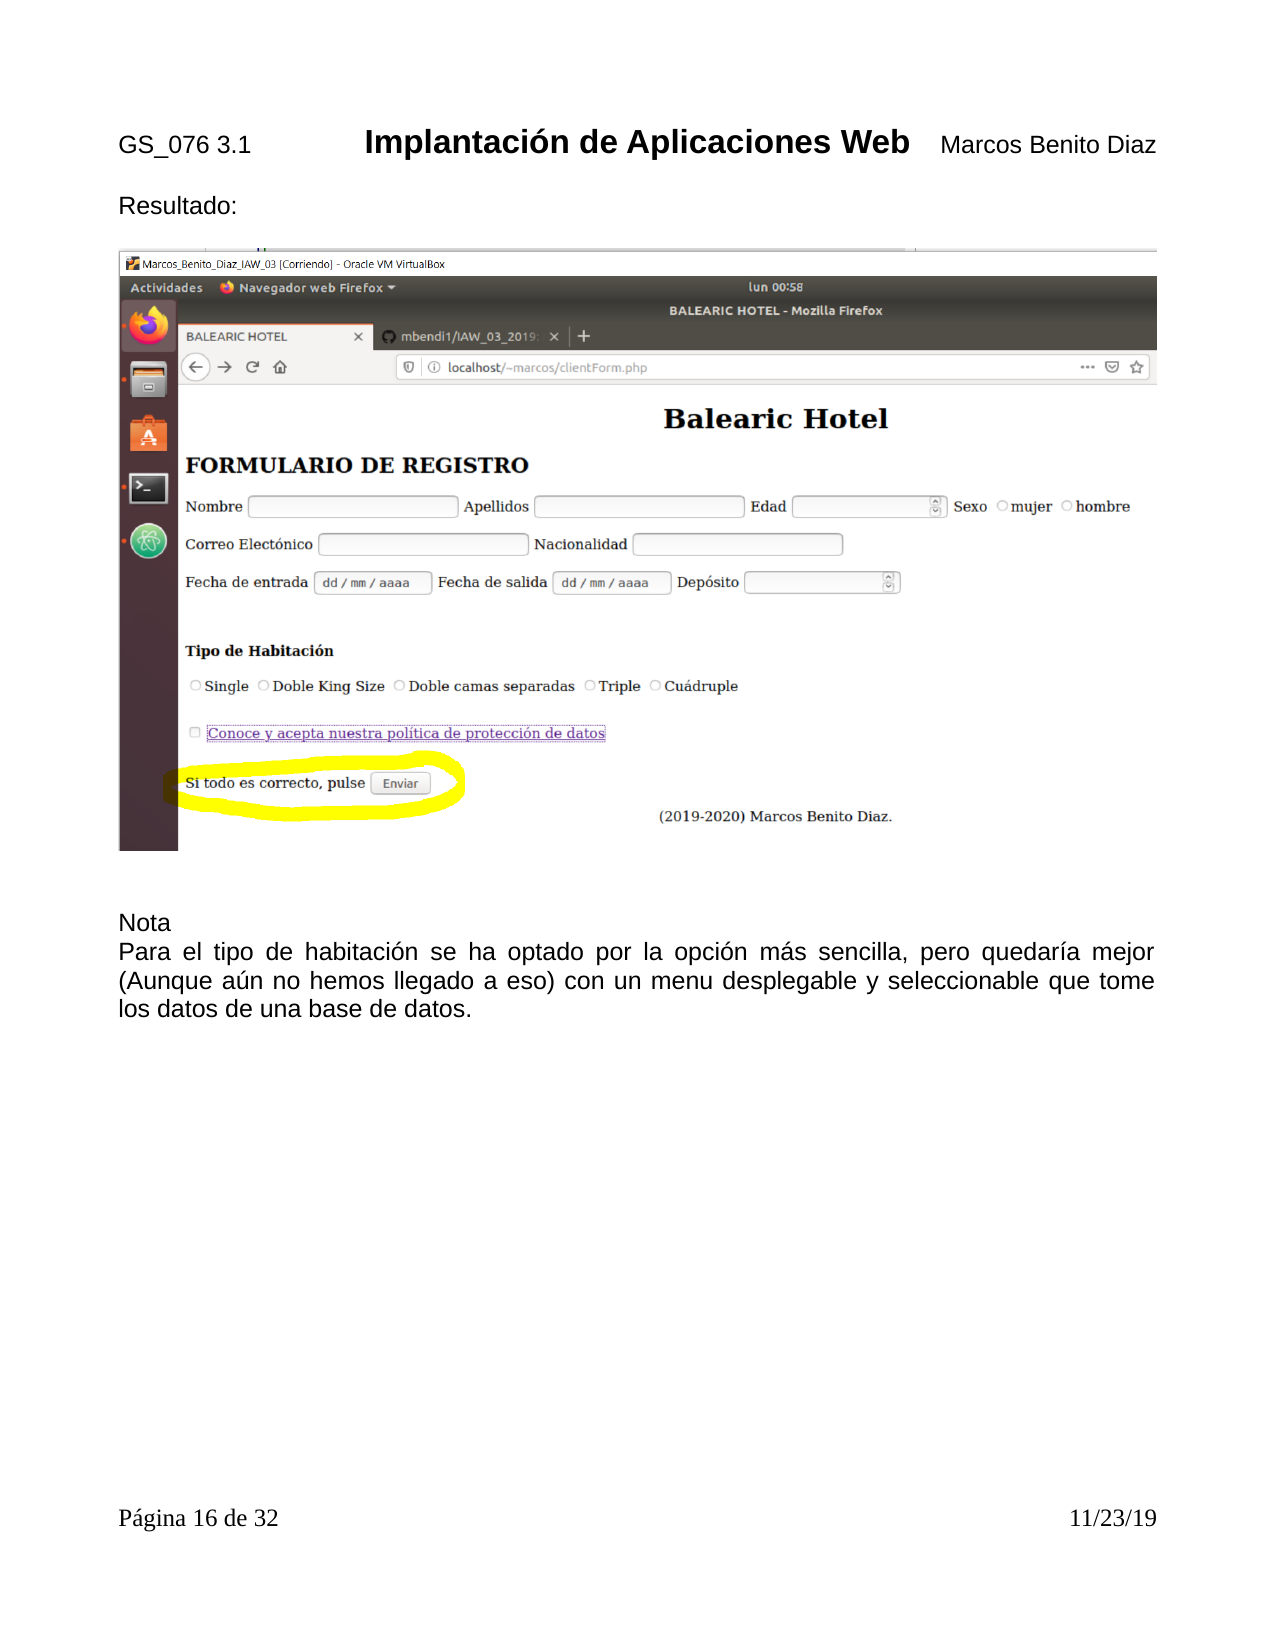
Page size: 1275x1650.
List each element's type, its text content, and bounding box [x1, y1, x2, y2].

text Resultado: [118, 191, 1157, 219]
text Para el tipo de habitación se ha optado por la opción más sencilla, pero quedaría mejor (Aunque aún no hemos llegado a eso) con un menu desplegable y seleccionable que tome los datos de una base de datos. [118, 937, 1157, 1023]
text Nota [118, 908, 1157, 937]
picture [118, 248, 1157, 851]
